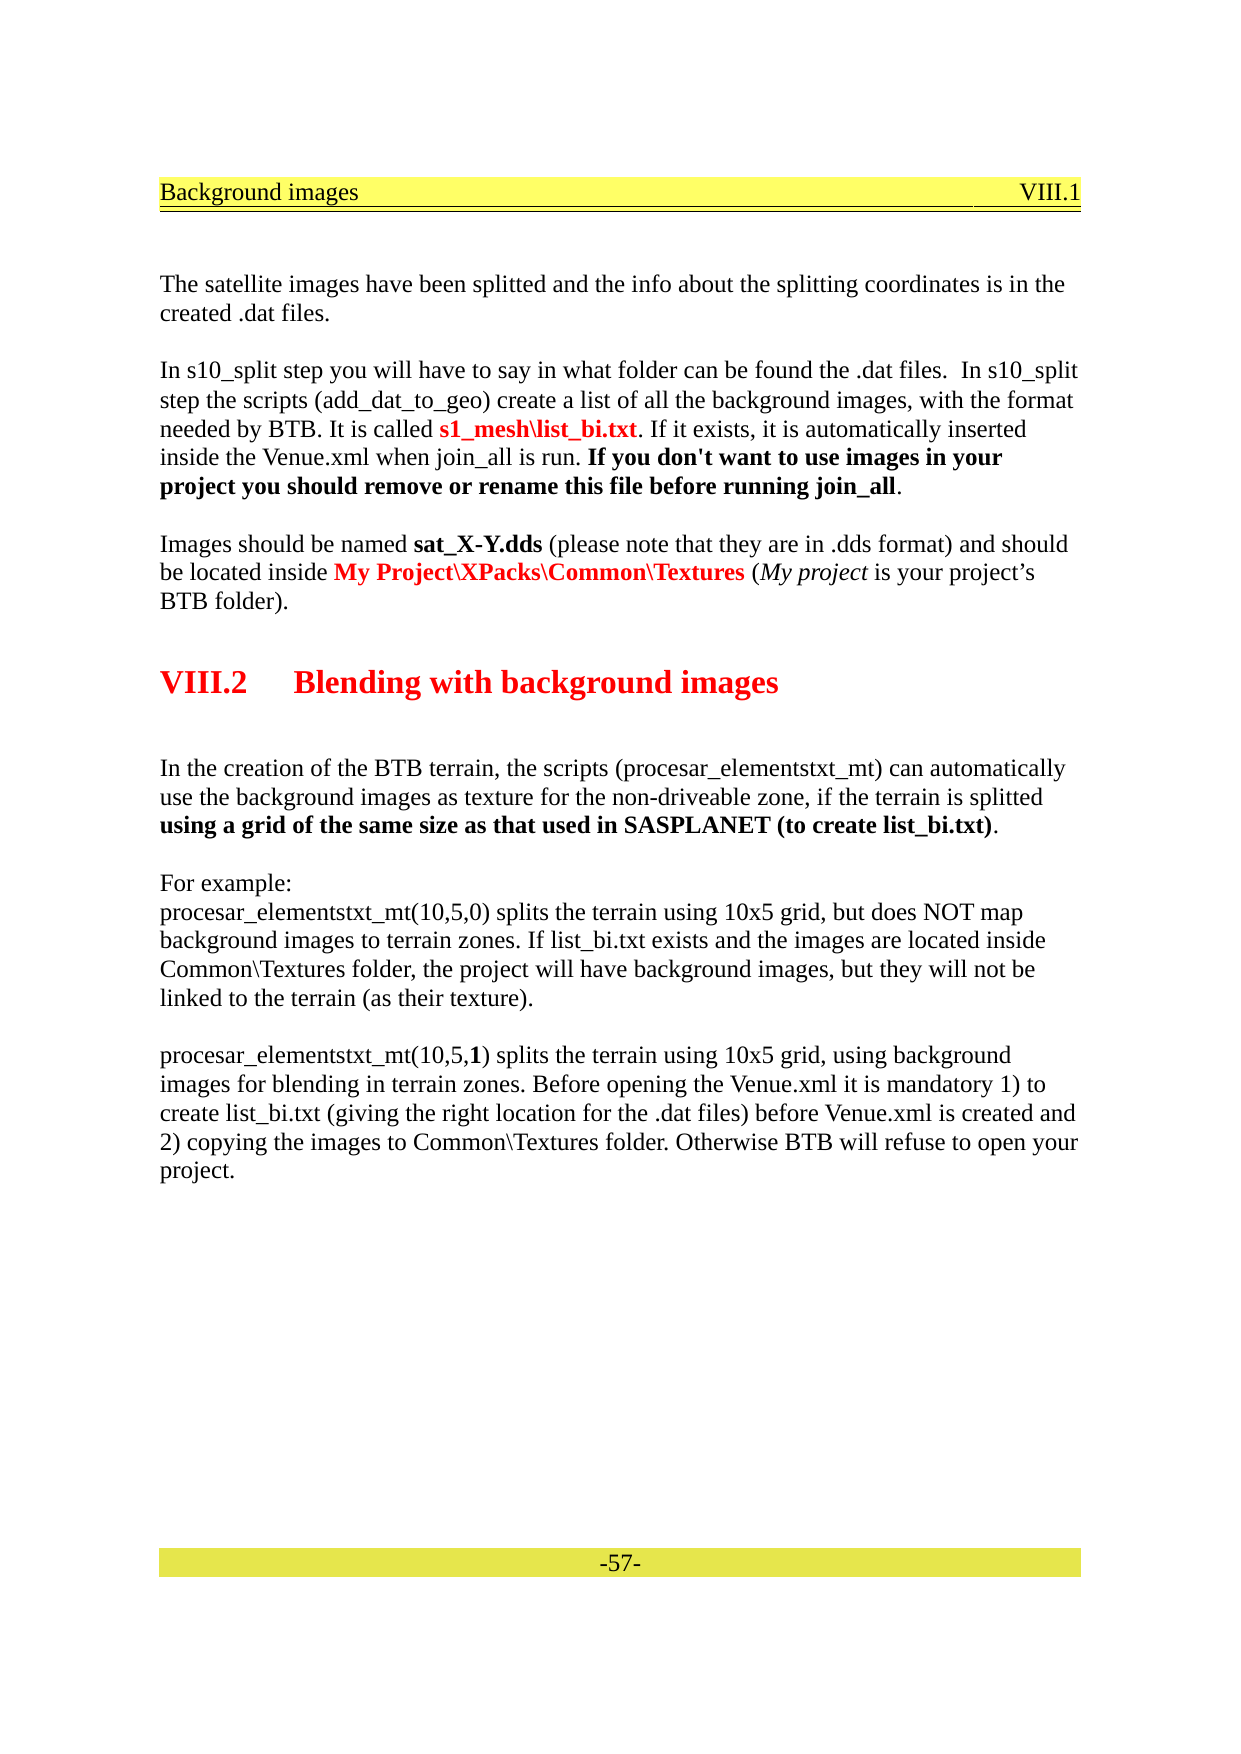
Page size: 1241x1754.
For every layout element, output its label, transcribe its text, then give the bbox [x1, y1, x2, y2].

text procesar_elementstxt_mt(10,5,1) splits the terrain using 10x5 grid, using background images for blending in terrain zones. Before opening the Venue.xml it is mandatory 1) to create list_bi.txt (giving the right location for the .dat files) before Venue.xml is created and 2) copying the images to Common\Textures folder. Otherwise BTB will refuse to open your project. [159, 1041, 1081, 1184]
text For example: [159, 868, 1081, 897]
subtitle Blending with background images [159, 662, 1081, 701]
text The satellite images have been splitted and the info about the splitting coordinates is in the created .dat files. [159, 269, 1081, 327]
text In the creation of the BTB terrain, the scripts (procesar_elementstxt_mt) can automatically use the background images as texture for the non-driveable zone, if the terrain is splitted using a grid of the same size as that used in SASPLANET (to create list_bi.txt). [159, 753, 1081, 839]
text In s10_split step you will have to say in what folder can be found the .dat files. In s10_split step the scripts (add_dat_to_geo) create a list of all the background images, with the format needed by BTB. It is called s1_mesh\list_bi.txt. If it exists, it is automatically inserted inside the Venue.xml when join_all is run. If you don't want to use images in your project you should remove or rename this file before running join_all. Images should be named sat_X-Y.dds (please note that they are in .dds format) and should be located inside My Project\XPacks\Common\Textures (My project is your project’s BTB folder). [159, 355, 1081, 615]
text procesar_elementstxt_mt(10,5,0) splits the terrain using 10x5 grid, but does NOT map background images to terrain zones. If list_bi.txt exists and the images are located inside Common\Textures folder, the project will have background images, but they will not be linked to the terrain (as their texture). [159, 897, 1081, 1012]
